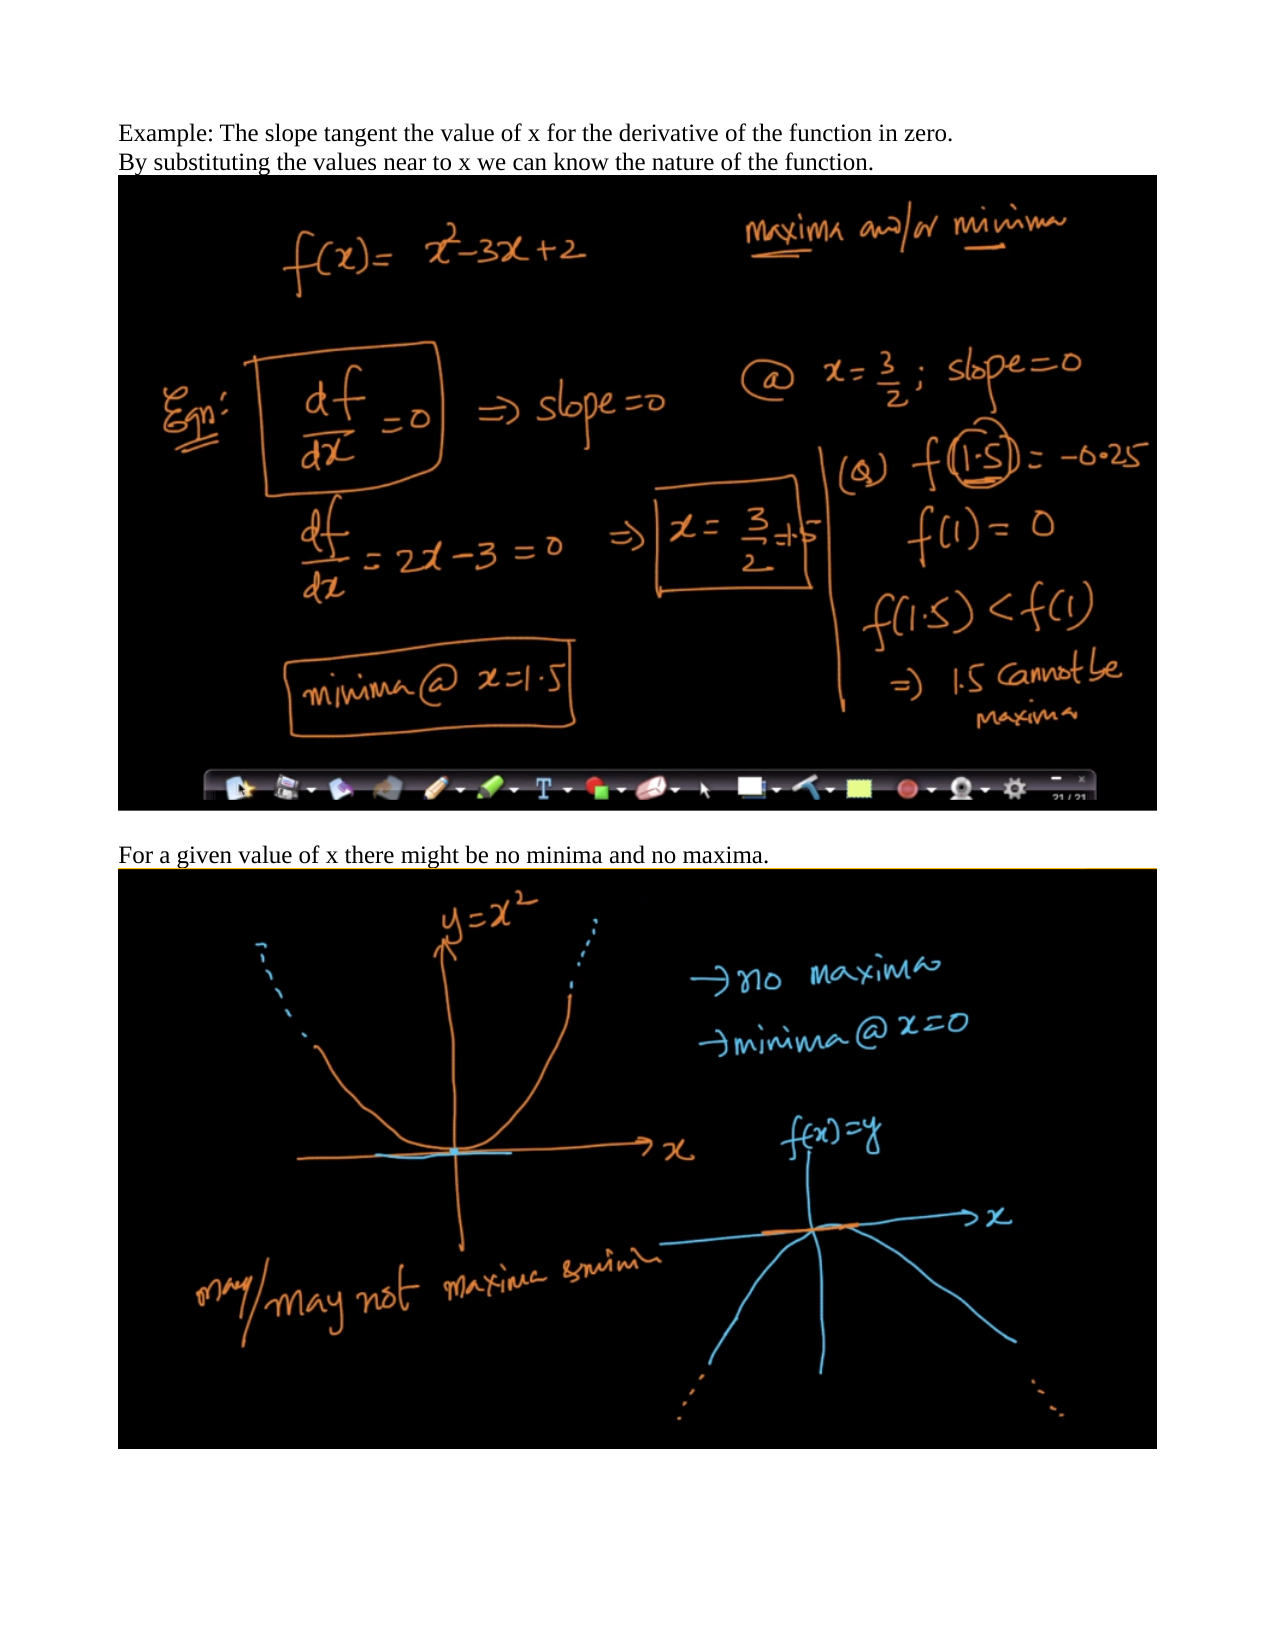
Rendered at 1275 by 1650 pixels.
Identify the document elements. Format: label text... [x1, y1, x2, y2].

picture [118, 175, 1157, 812]
text By substituting the values near to x we can know the nature of the function. [118, 147, 1157, 175]
text Example: The slope tangent the value of x for the derivative of the function in zero. [118, 118, 1157, 147]
text For a given value of x there might be no minima and no maxima. [118, 840, 1157, 868]
picture [118, 868, 1157, 1449]
